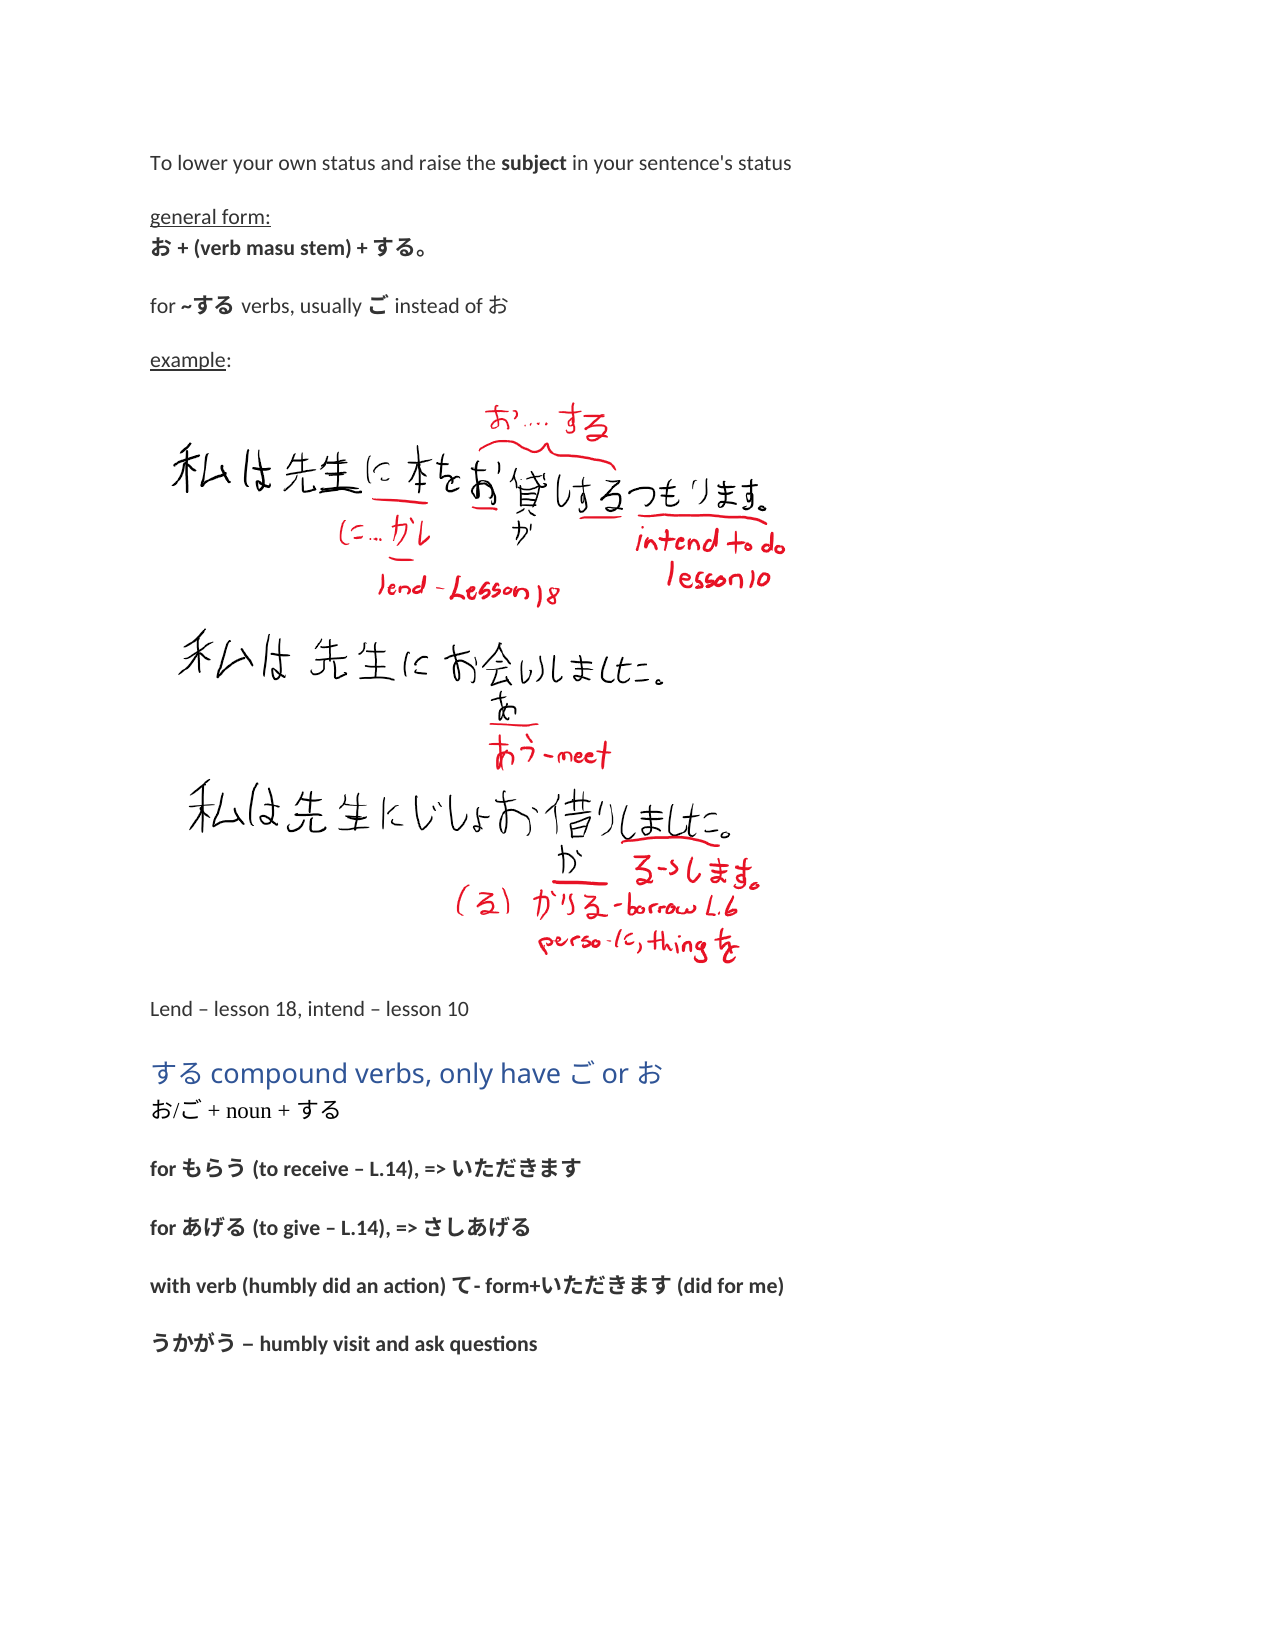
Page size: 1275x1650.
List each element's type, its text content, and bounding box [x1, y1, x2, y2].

subtitle する compound verbs, only have ご or お [150, 1052, 1125, 1092]
text うかがう – humbly visit and ask questions [150, 1326, 1125, 1357]
text with verb (humbly did an action) て- form+いただきます (did for me) [150, 1268, 1125, 1299]
text Lend – lesson 18, intend – lesson 10 [150, 995, 1125, 1021]
text general form: [150, 203, 1125, 229]
text for ~する verbs, usually ご instead of お [150, 288, 1125, 319]
text お + (verb masu stem) + する。 [150, 229, 1125, 261]
picture [150, 399, 800, 995]
text お/ご + noun + する [150, 1092, 1125, 1125]
text for もらう (to receive – L.14), => いただきます [150, 1151, 1125, 1183]
text To lower your own status and raise the subject in your sentence's status [150, 149, 1125, 176]
text example: [150, 346, 1125, 373]
text for あげる (to give – L.14), => さしあげる [150, 1209, 1125, 1241]
